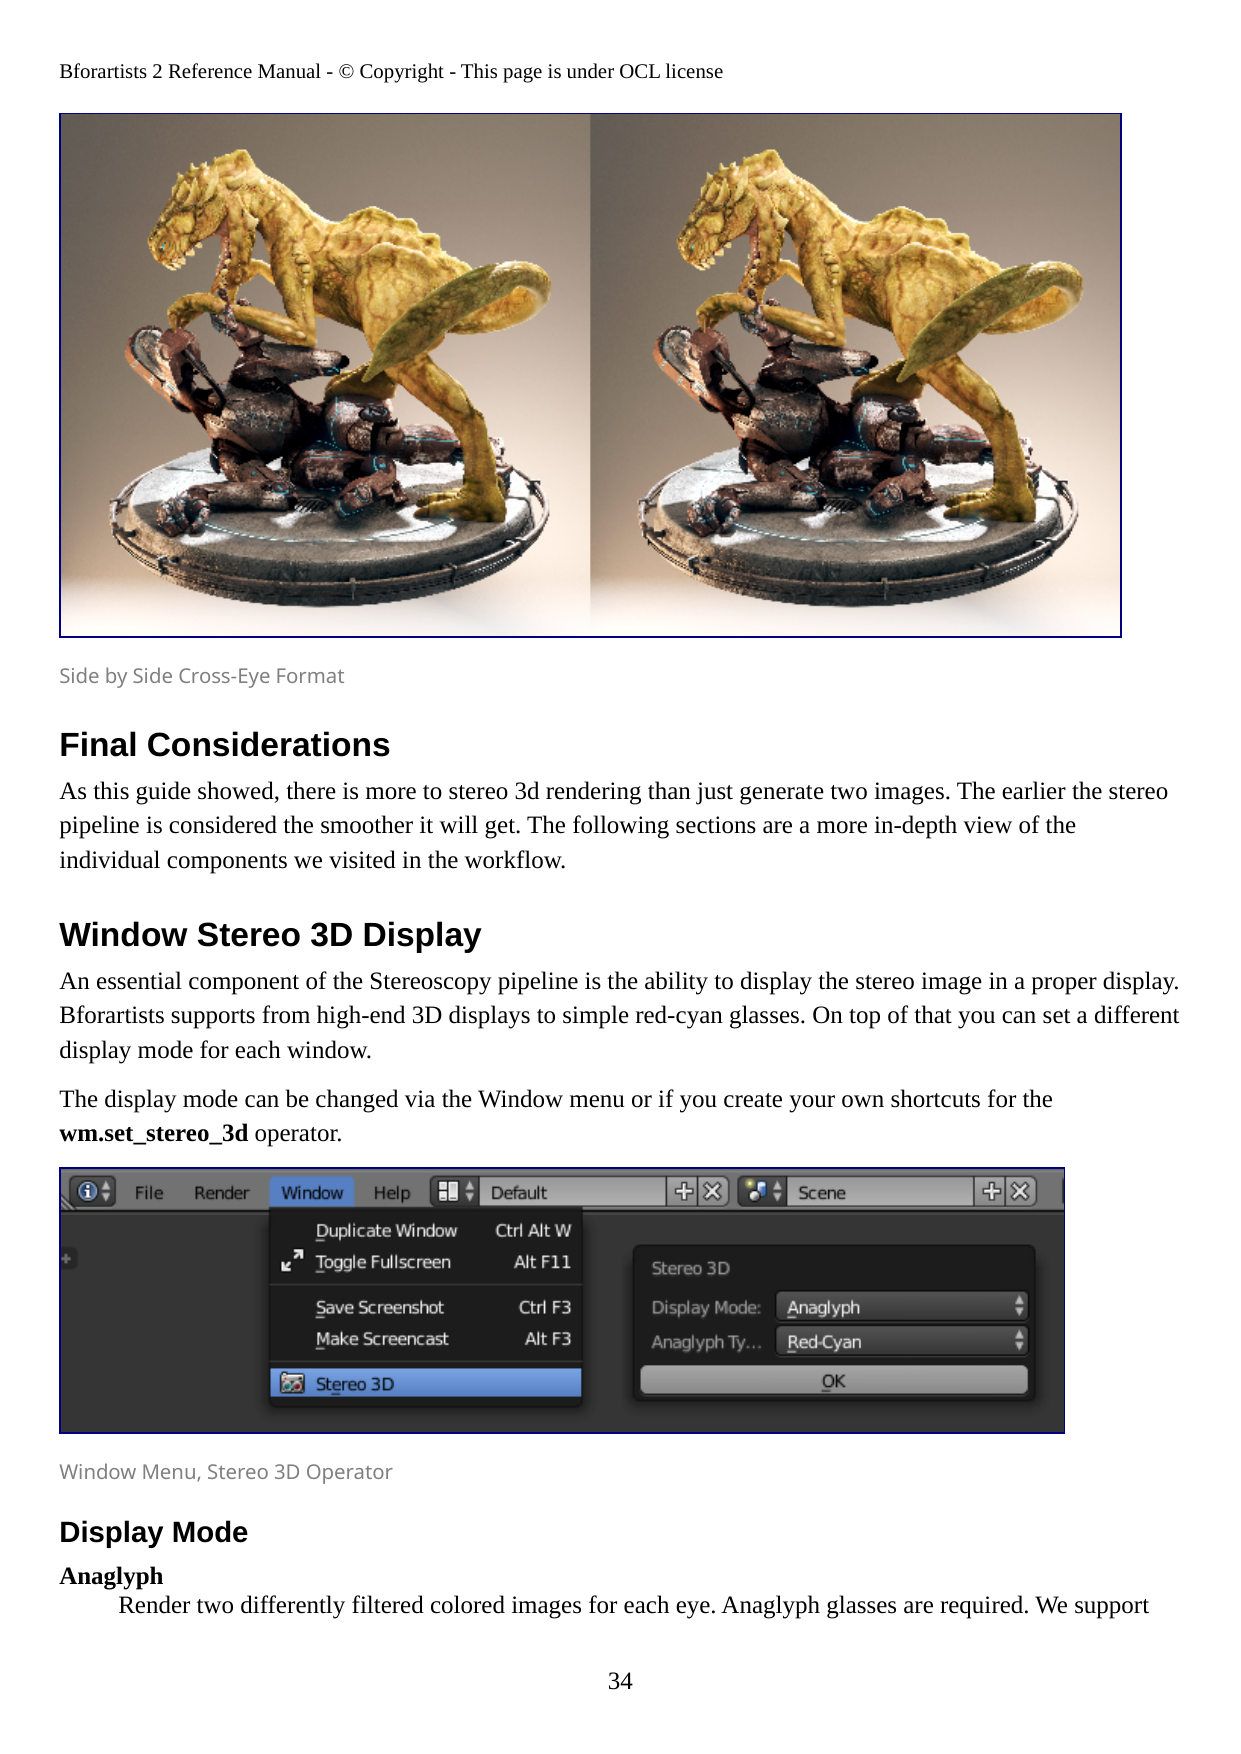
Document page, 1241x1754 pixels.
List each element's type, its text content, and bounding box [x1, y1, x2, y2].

list Render two differently filtered colored images for each eye. Anaglyph glasses are required. We support [118, 1590, 1181, 1618]
text Window Menu, Stereo 3D Operator [59, 1454, 1181, 1486]
subtitle Display Mode [59, 1515, 1181, 1548]
picture [61, 114, 1120, 636]
text An essential component of the Stereoscopy pipeline is the ability to display the stereo image in a proper display. Bforartists supports from high-end 3D displays to simple red-cyan glasses. On top of that you can set a different display mode for each window. [59, 966, 1181, 1063]
text As this guide showed, there is more to stereo 3d rendering than just generate two images. The earlier the stereo pipeline is considered the smoother it will get. The following sections are a more in-depth view of the individual components we visited in the workflow. [59, 776, 1181, 873]
subtitle Final Considerations [59, 724, 1181, 763]
picture [61, 1169, 1064, 1432]
subtitle Window Stereo 3D Display [59, 914, 1181, 953]
subtitle Anaglyph [59, 1561, 1181, 1590]
text Side by Side Cross-Eye Format [59, 658, 1181, 689]
text The display mode can be changed via the Window menu or if you create your own shortcuts for the wm.set_stereo_3d operator. [59, 1084, 1181, 1147]
